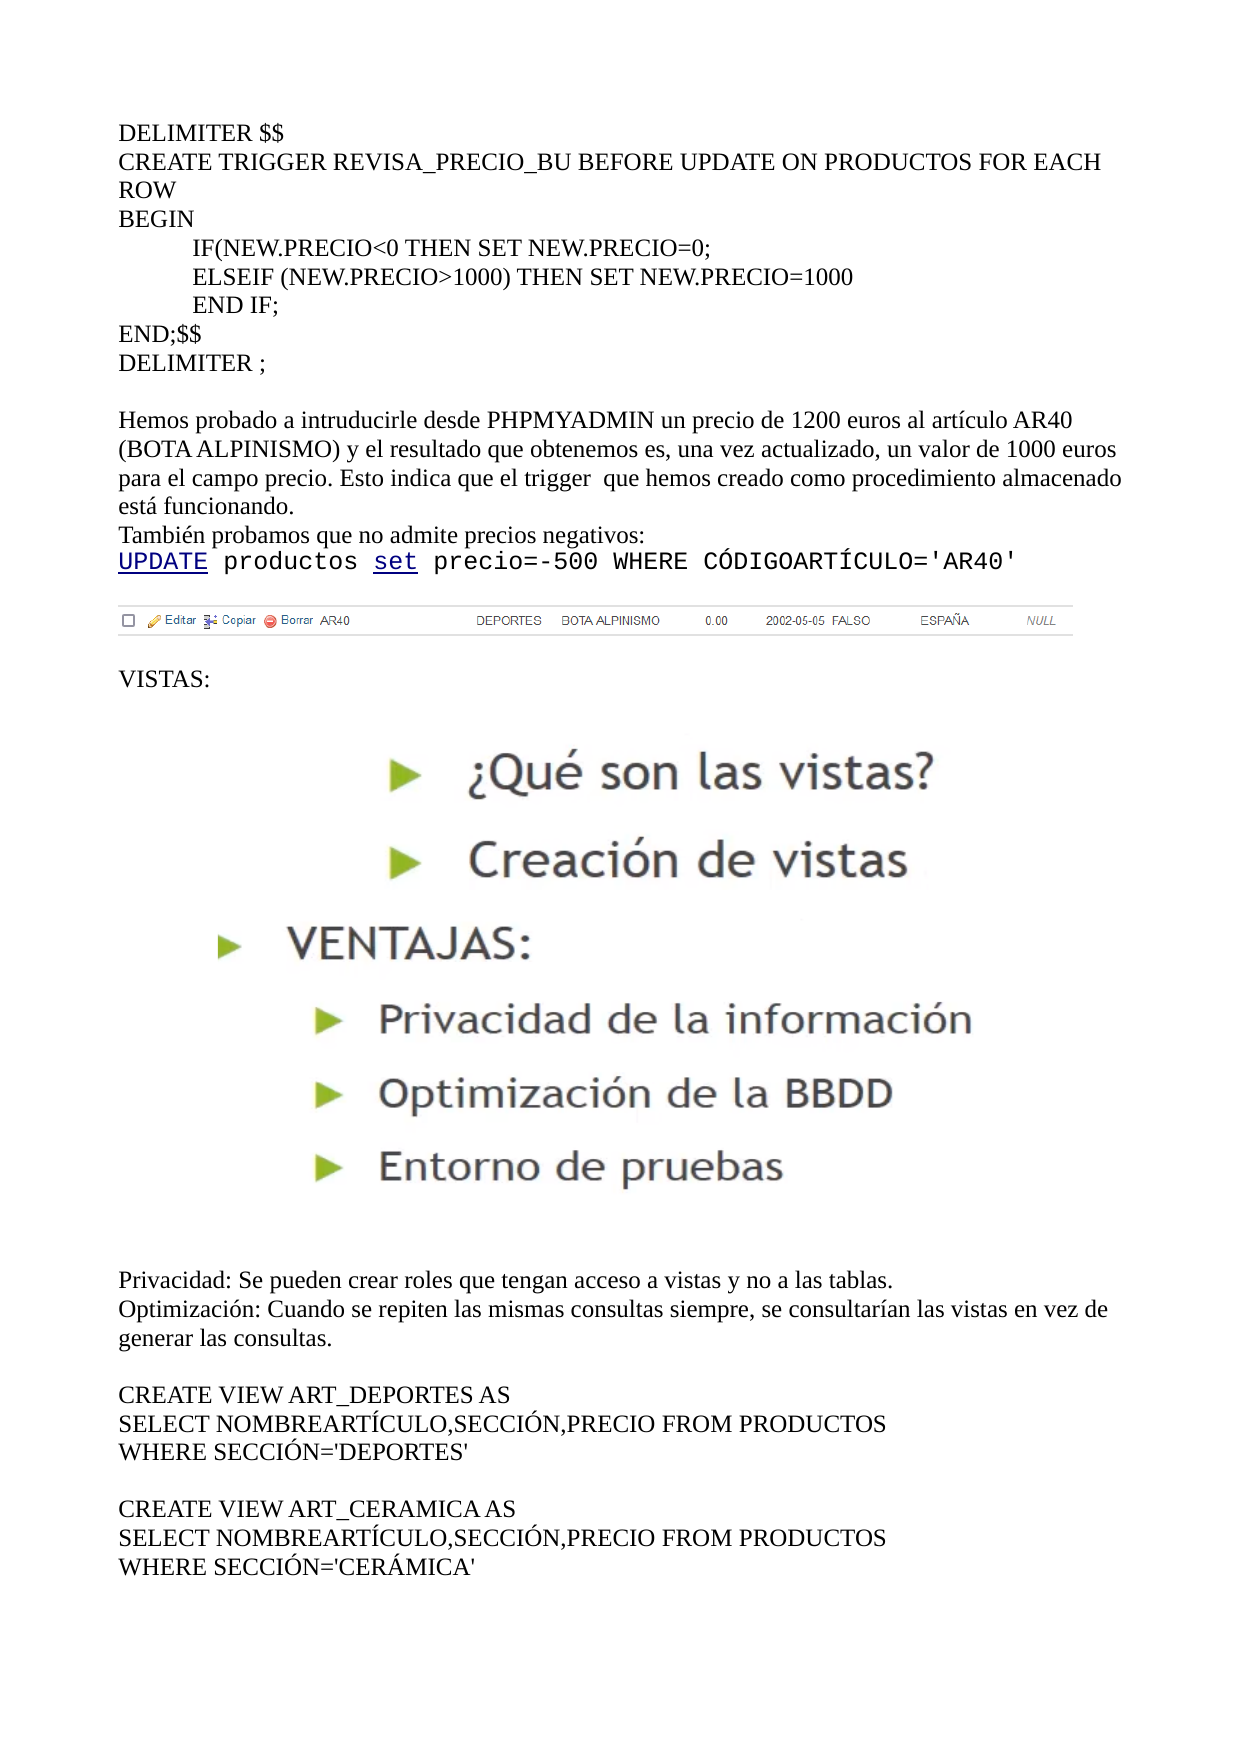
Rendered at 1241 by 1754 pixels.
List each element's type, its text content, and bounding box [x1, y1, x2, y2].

text UPDATE productos set precio=-500 WHERE CÓDIGOARTÍCULO='AR40' [118, 549, 1122, 577]
text Hemos probado a intruducirle desde PHPMYADMIN un precio de 1200 euros al artículo AR40 (BOTA ALPINISMO) y el resultado que obtenemos es, una vez actualizado, un valor de 1000 euros para el campo precio. Esto indica que el trigger que hemos creado como procedimiento almacenado está funcionando. [118, 405, 1122, 520]
text WHERE SECCIÓN='CERÁMICA' [118, 1552, 1122, 1581]
text SELECT NOMBREARTÍCULO,SECCIÓN,PRECIO FROM PRODUCTOS [118, 1523, 1122, 1552]
text Optimización: Cuando se repiten las mismas consultas siempre, se consultarían las vistas en vez de generar las consultas. [118, 1294, 1122, 1352]
text DELIMITER $$ [118, 118, 1122, 147]
text END IF; [118, 291, 1122, 319]
text CREATE VIEW ART_CERAMICA AS [118, 1494, 1122, 1523]
text Privacidad: Se pueden crear roles que tengan acceso a vistas y no a las tablas. [118, 918, 1122, 1294]
text VISTAS: [118, 664, 1122, 693]
text CREATE VIEW ART_DEPORTES AS [118, 1380, 1122, 1409]
text SELECT NOMBREARTÍCULO,SECCIÓN,PRECIO FROM PRODUCTOS [118, 1409, 1122, 1437]
text BEGIN [118, 204, 1122, 233]
text También probamos que no admite precios negativos: [118, 520, 1122, 549]
picture [217, 918, 1023, 1266]
text IF(NEW.PRECIO<0 THEN SET NEW.PRECIO=0; [118, 233, 1122, 262]
text WHERE SECCIÓN='DEPORTES' [118, 1437, 1122, 1466]
text ELSEIF (NEW.PRECIO>1000) THEN SET NEW.PRECIO=1000 [118, 262, 1122, 291]
picture [275, 692, 966, 890]
text END;$$ [118, 319, 1122, 348]
text DELIMITER ; [118, 348, 1122, 377]
picture [118, 605, 1123, 636]
text CREATE TRIGGER REVISA_PRECIO_BU BEFORE UPDATE ON PRODUCTOS FOR EACH ROW [118, 147, 1122, 204]
